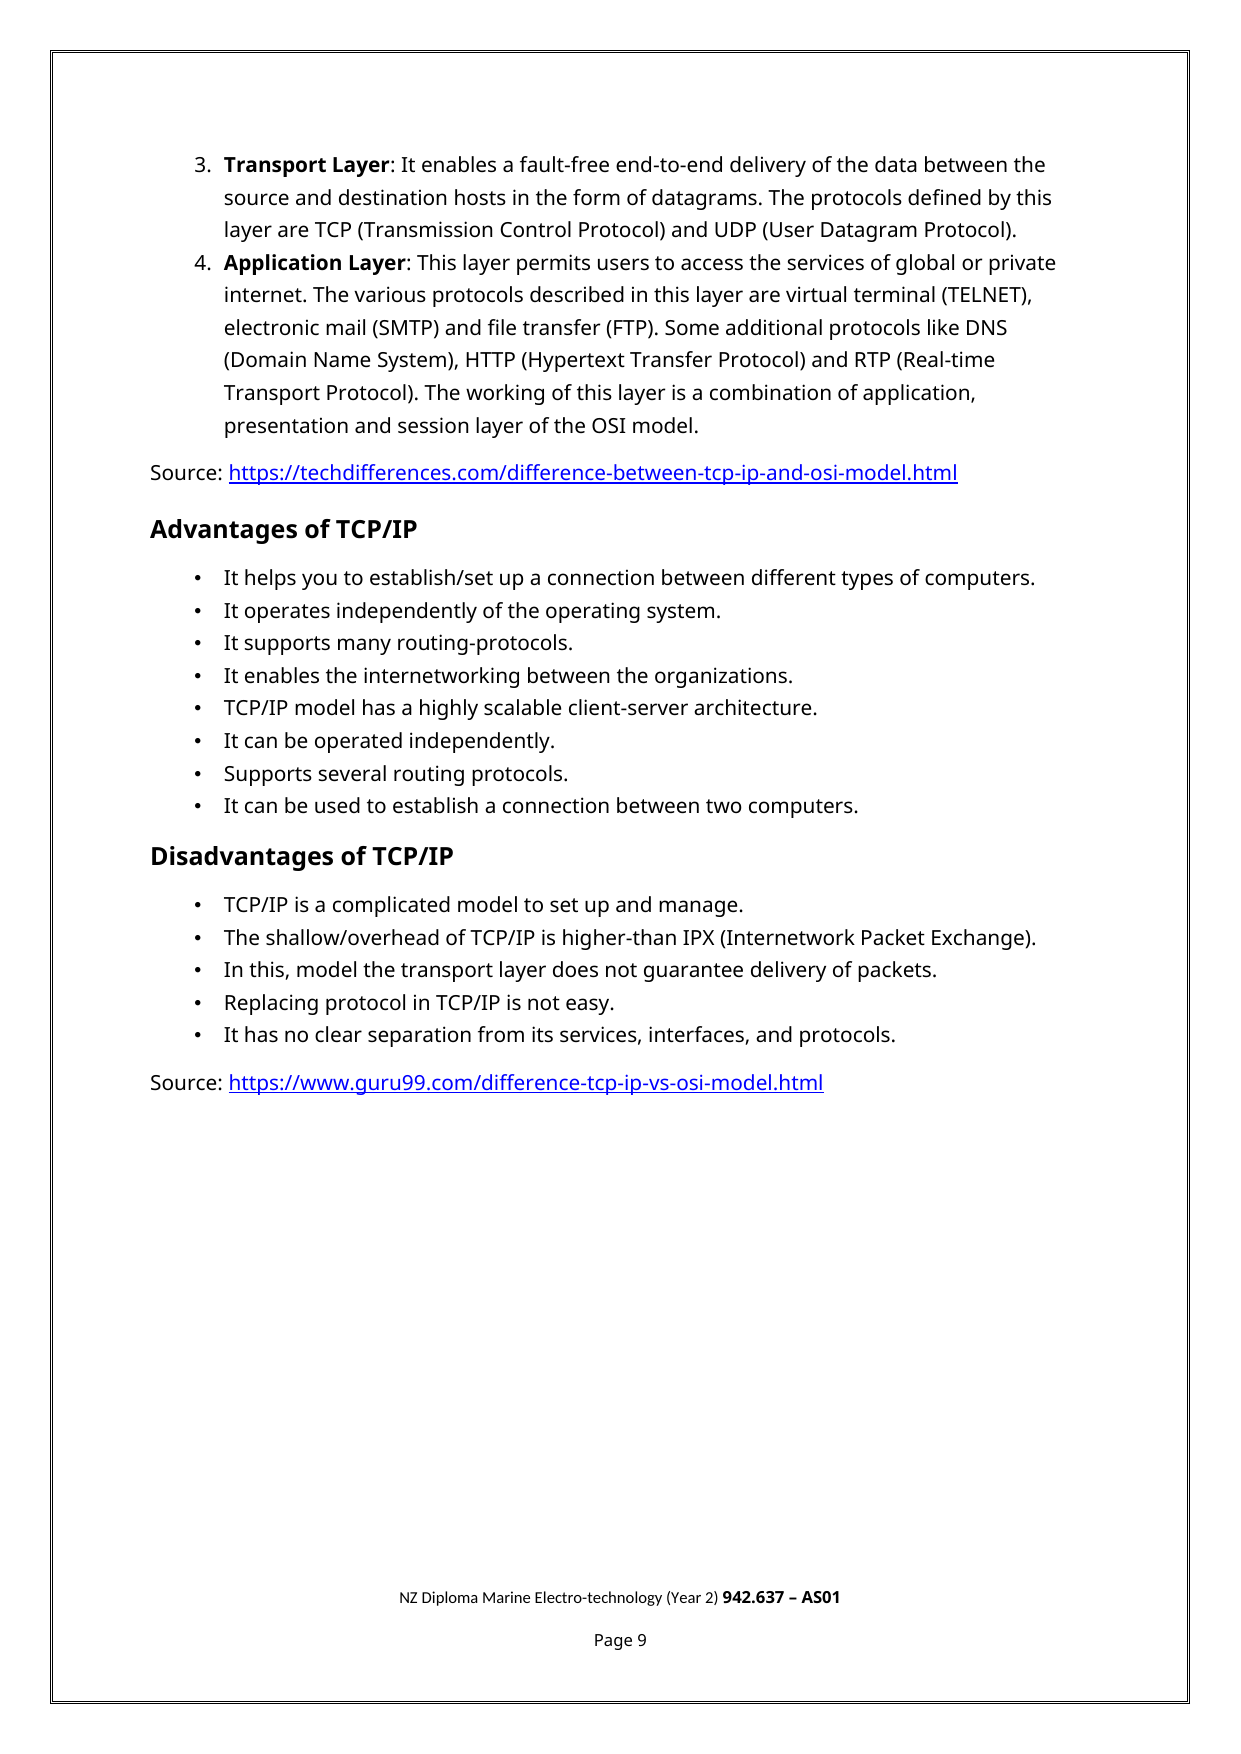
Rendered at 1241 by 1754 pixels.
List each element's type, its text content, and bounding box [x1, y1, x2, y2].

list It can be used to establish a connection between two computers. [194, 791, 1090, 820]
list It supports many routing-protocols. [194, 628, 1090, 657]
list TCP/IP model has a highly scalable client-server architecture. [194, 693, 1090, 722]
list It operates independently of the operating system. [194, 596, 1090, 624]
list Replacing protocol in TCP/IP is not easy. [194, 988, 1090, 1016]
list It has no clear separation from its services, interfaces, and protocols. [194, 1021, 1090, 1049]
subtitle Advantages of TCP/IP [150, 511, 1090, 546]
list In this, model the transport layer does not guarantee delivery of packets. [194, 955, 1090, 984]
list Transport Layer: It enables a fault-free end-to-end delivery of the data between the source and destination hosts in the form of datagrams. The protocols defined by this layer are TCP (Transmission Control Protocol) and UDP (User Datagram Protocol). [194, 150, 1090, 244]
text Source: https://techdifferences.com/difference-between-tcp-ip-and-osi-model.html [150, 458, 1090, 486]
text Source: https://www.guru99.com/difference-tcp-ip-vs-osi-model.html [150, 1068, 1090, 1096]
subtitle Disadvantages of TCP/IP [150, 838, 1090, 873]
list TCP/IP is a complicated model to set up and manage. [194, 890, 1090, 919]
list It helps you to establish/set up a connection between different types of computers. [194, 563, 1090, 592]
list The shallow/overhead of TCP/IP is higher-than IPX (Internetwork Packet Exchange). [194, 923, 1090, 951]
list Application Layer: This layer permits users to access the services of global or private internet. The various protocols described in this layer are virtual terminal (TELNET), electronic mail (SMTP) and file transfer (FTP). Some additional protocols like DNS (Domain Name System), HTTP (Hypertext Transfer Protocol) and RTP (Real-time Transport Protocol). The working of this layer is a combination of application, presentation and session layer of the OSI model. [194, 248, 1090, 439]
list It can be operated independently. [194, 726, 1090, 754]
list It enables the internetworking between the organizations. [194, 661, 1090, 689]
list Supports several routing protocols. [194, 759, 1090, 787]
